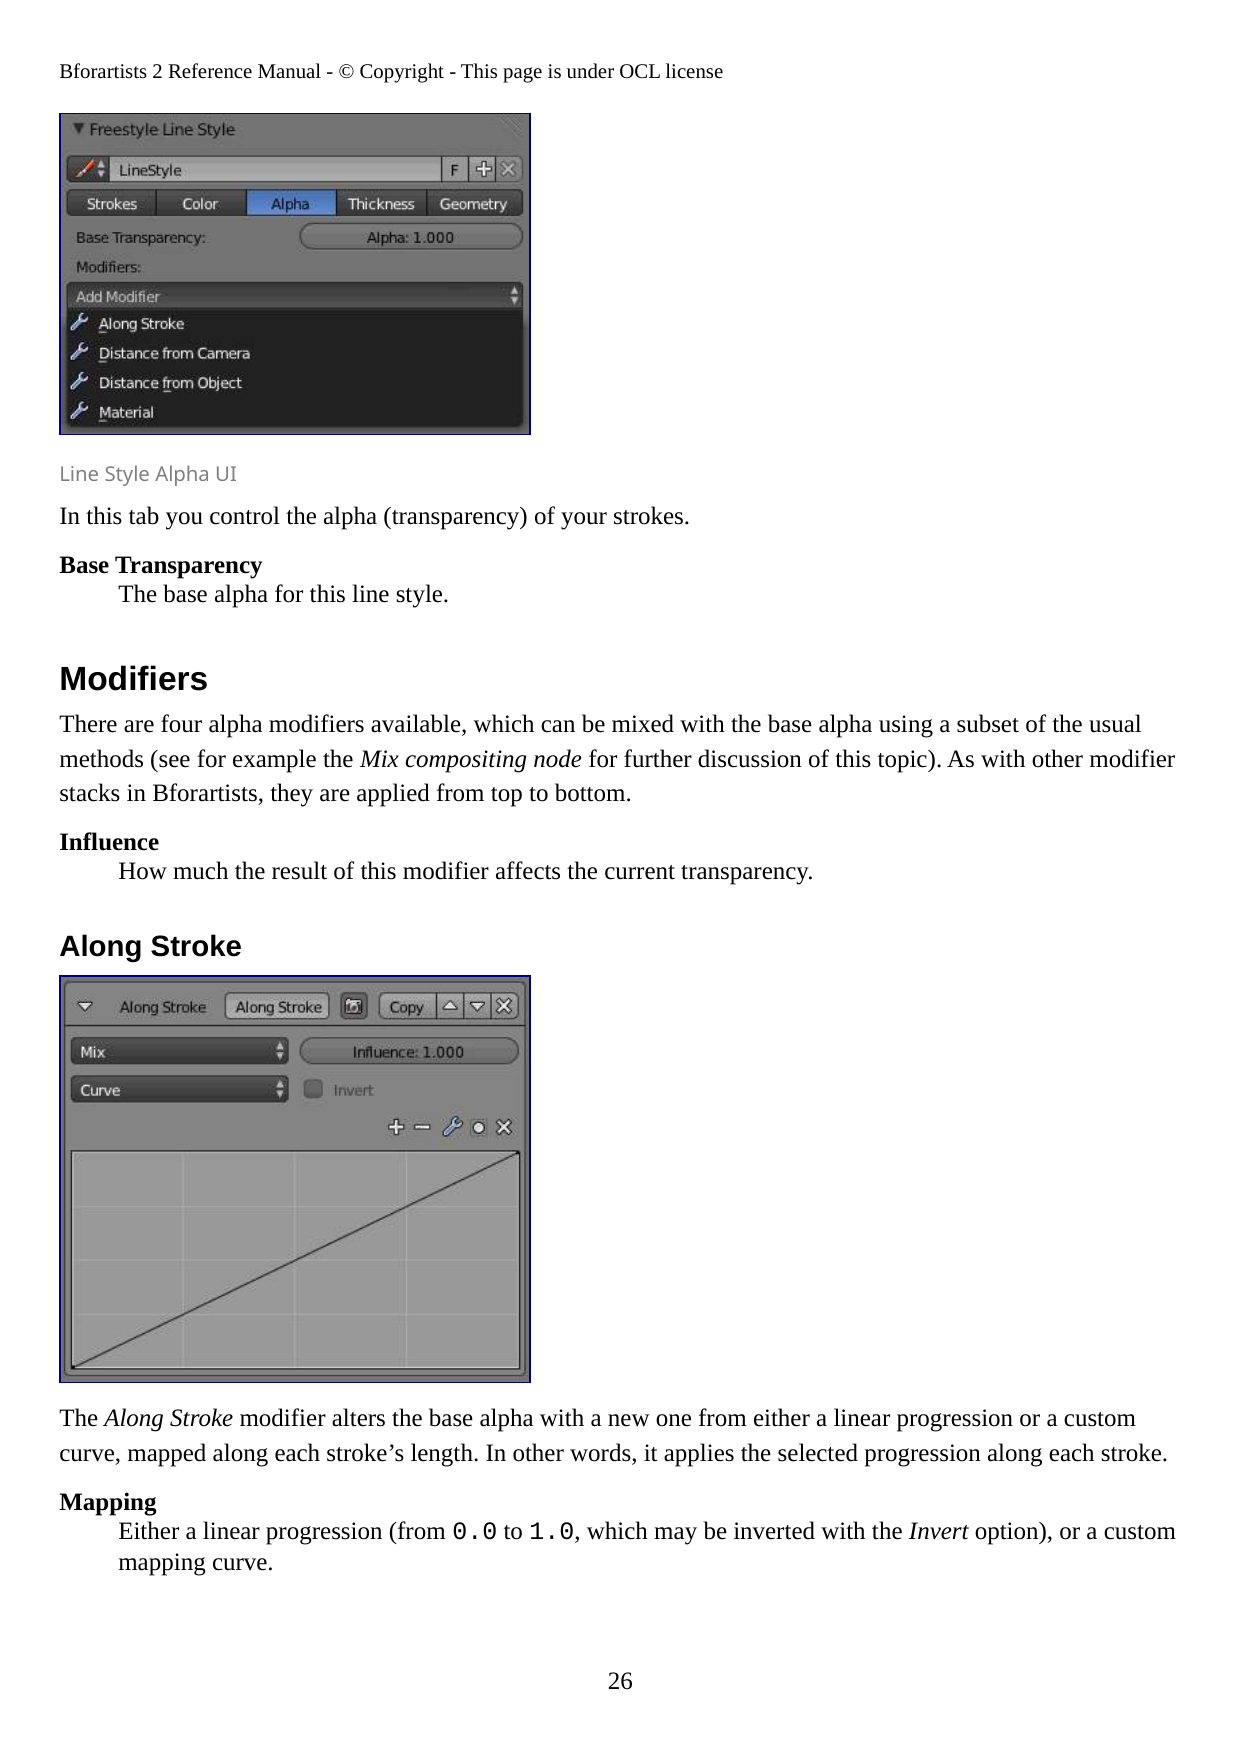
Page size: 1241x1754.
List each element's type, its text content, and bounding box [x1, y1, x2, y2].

picture [61, 114, 529, 434]
text In this tab you control the alpha (transparency) of your strokes. [59, 501, 1181, 530]
list Either a linear progression (from 0.0 to 1.0, which may be inverted with the Invert option), or a custom mapping curve. [118, 1516, 1181, 1575]
list The base alpha for this line style. [118, 579, 1181, 608]
subtitle Modifiers [59, 658, 1181, 697]
subtitle Along Stroke [59, 929, 1181, 963]
picture [61, 977, 529, 1382]
text Line Style Alpha UI [59, 456, 1181, 487]
text There are four alpha modifiers available, which can be mixed with the base alpha using a subset of the usual methods (see for example the Mix compositing node for further discussion of this topic). As with other modifier stacks in Bforartists, they are applied from top to bottom. [59, 709, 1181, 807]
subtitle Base Transparency [59, 551, 1181, 579]
list How much the result of this modifier affects the current transparency. [118, 856, 1181, 885]
text The Along Stroke modifier alters the base alpha with a new one from either a linear progression or a custom curve, mapped along each stroke’s length. In other words, it applies the selected progression along each stroke. [59, 1403, 1181, 1467]
subtitle Influence [59, 827, 1181, 856]
subtitle Mapping [59, 1487, 1181, 1516]
